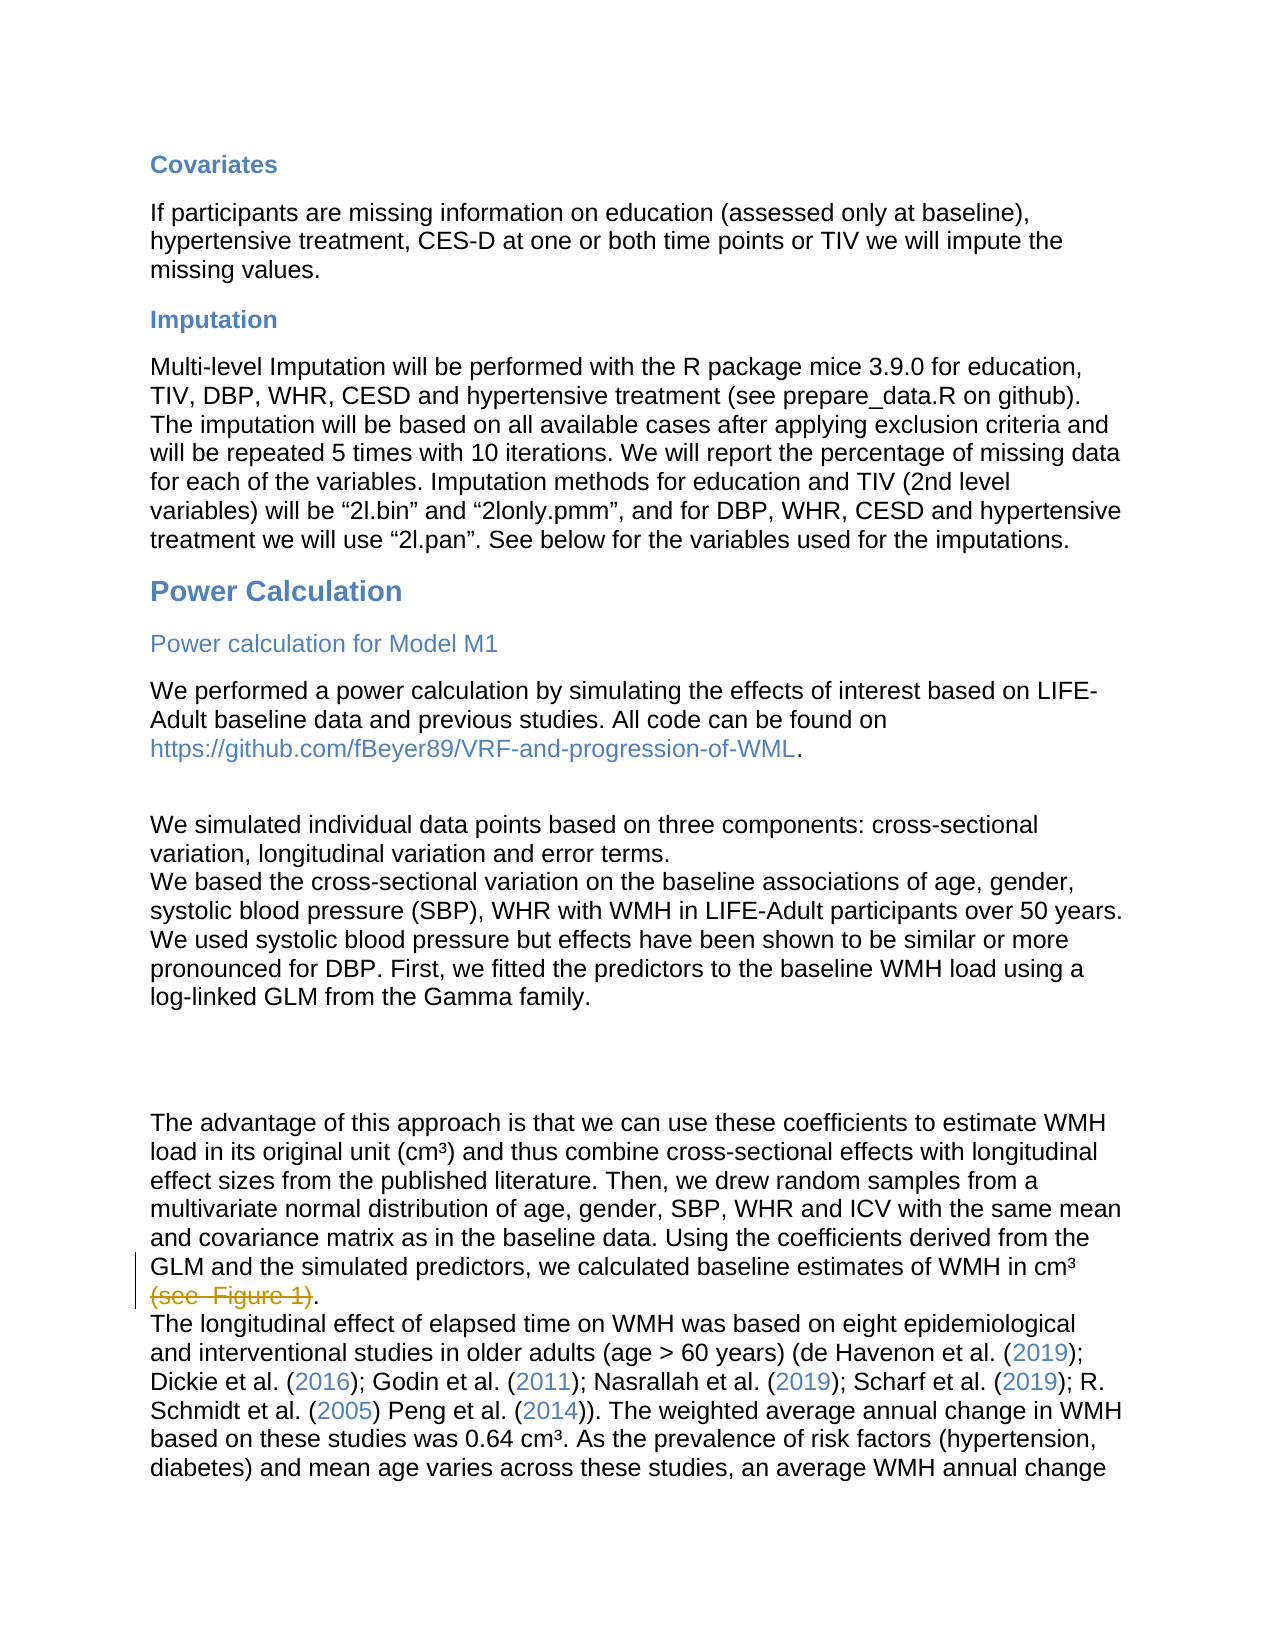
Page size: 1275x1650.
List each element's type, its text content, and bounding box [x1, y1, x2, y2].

text Multi-level Imputation will be performed with the R package mice 3.9.0 for education, TIV, DBP, WHR, CESD and hypertensive treatment (see prepare_data.R on github). The imputation will be based on all available cases after applying exclusion criteria and will be repeated 5 times with 10 iterations. We will report the percentage of missing data for each of the variables. Imputation methods for education and TIV (2nd level variables) will be “2l.bin” and “2lonly.pmm”, and for DBP, WHR, CESD and hypertensive treatment we will use “2l.pan”. See below for the variables used for the imputations. [150, 352, 1125, 553]
text The advantage of this approach is that we can use these coefficients to estimate WMH load in its original unit (cm³) and thus combine cross-sectional effects with longitudinal effect sizes from the published literature. Then, we drew random samples from a multivariate normal distribution of age, gender, SBP, WHR and ICV with the same mean and covariance matrix as in the baseline data. Using the coefficients derived from the GLM and the simulated predictors, we calculated baseline estimates of WMH in cm³ . The longitudinal effect of elapsed time on WMH was based on eight epidemiological and interventional studies in older adults (age > 60 years) (de Havenon et al. (2019); Dickie et al. (2016); Godin et al. (2011); Nasrallah et al. (2019); Scharf et al. (2019); R. Schmidt et al. (2005) Peng et al. (2014)). The weighted average annual change in WMH based on these studies was 0.64 cm³. As the prevalence of risk factors (hypertension, diabetes) and mean age varies across these studies, an average WMH annual change [150, 1108, 1125, 1482]
subtitle Power Calculation [150, 574, 1125, 608]
text If participants are missing information on education (assessed only at baseline), hypertensive treatment, CES-D at one or both time points or TIV we will impute the missing values. [150, 197, 1125, 284]
text We simulated individual data points based on three components: cross-sectional variation, longitudinal variation and error terms. We based the cross-sectional variation on the baseline associations of age, gender, systolic blood pressure (SBP), WHR with WMH in LIFE-Adult participants over 50 years. We used systolic blood pressure but effects have been shown to be similar or more pronounced for DBP. First, we fitted the predictors to the baseline WMH load using a log-linked GLM from the Gamma family. [150, 810, 1125, 1040]
subtitle Power calculation for Model M1 [150, 628, 1125, 657]
subtitle Imputation [150, 304, 1125, 333]
text We performed a power calculation by simulating the effects of interest based on LIFE-Adult baseline data and previous studies. All code can be found on https://github.com/fBeyer89/VRF-and-progression-of-WML. [150, 676, 1125, 791]
subtitle Covariates [150, 150, 1125, 179]
